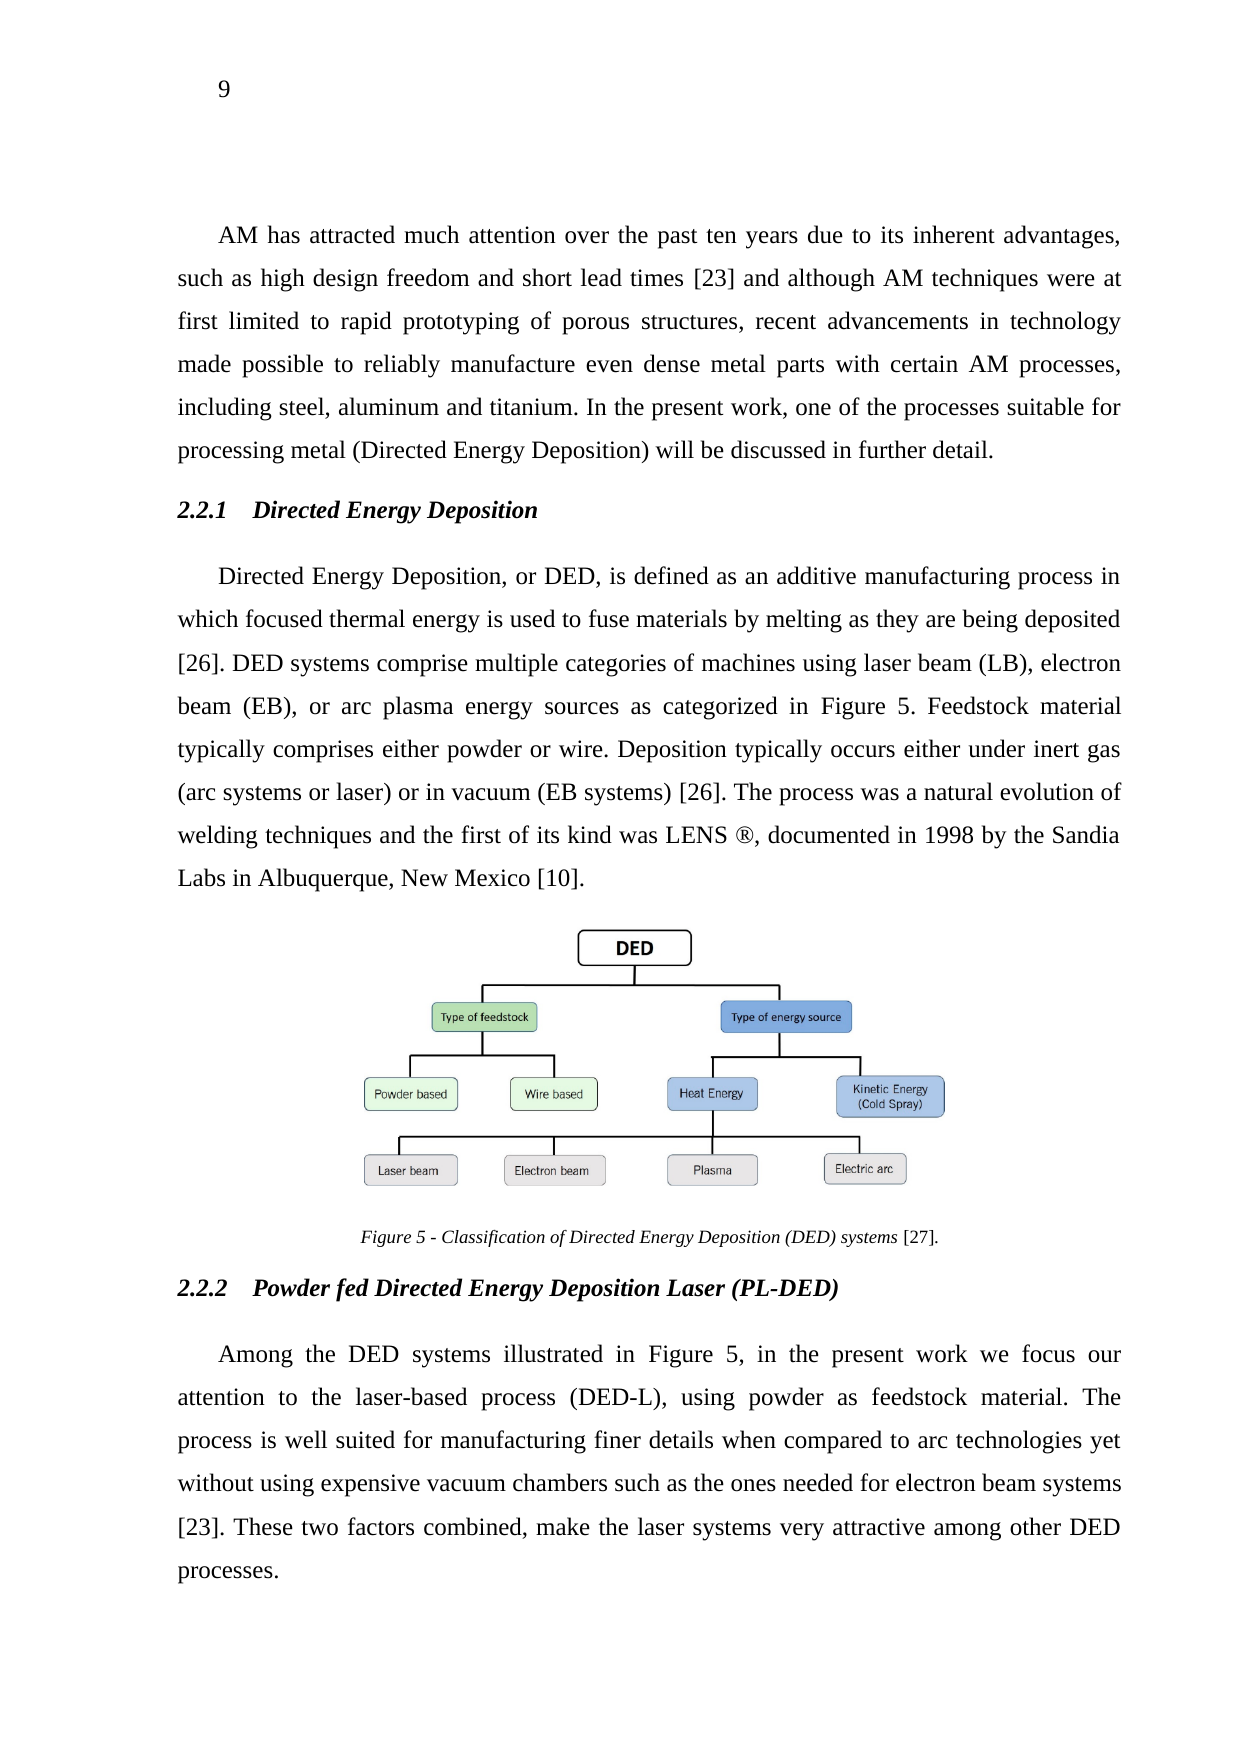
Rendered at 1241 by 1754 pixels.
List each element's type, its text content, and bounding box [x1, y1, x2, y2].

text AM has attracted much attention over the past ten years due to its inherent advantages, such as high design freedom and short lead times [23] and although AM techniques were at first limited to rapid prototyping of porous structures, recent advancements in technology made possible to reliably manufacture even dense metal parts with certain AM processes, including steel, aluminum and titanium. In the present work, one of the processes suitable for processing metal (Directed Energy Deposition) will be discussed in further detail. [177, 220, 1122, 464]
subtitle Directed Energy Deposition [177, 495, 1122, 524]
text Directed Energy Deposition, or DED, is defined as an additive manufacturing process in which focused thermal energy is used to fuse materials by melting as they are being deposited [26]. DED systems comprise multiple categories of machines using laser beam (LB), electron beam (EB), or arc plasma energy sources as categorized in Figure 5. Feedstock material typically comprises either powder or wire. Deposition typically occurs either under inert gas (arc systems or laser) or in vacuum (EB systems) [26]. The process was a natural evolution of welding techniques and the first of its kind was LENS ®, documented in 1998 by the Sandia Labs in Albuquerque, New Mexico [10]. [177, 561, 1122, 892]
subtitle Powder fed Directed Energy Deposition Laser (PL-DED) [177, 1273, 1122, 1302]
text Figure 5 - Classification of Directed Energy Deposition (DED) systems [27]. [177, 1226, 1122, 1248]
text Among the DED systems illustrated in Figure 5, in the present work we focus our attention to the laser-based process (DED-L), using powder as feedstock material. The process is well suited for manufacturing finer details when compared to arc technologies yet without using expensive vacuum chambers such as the ones needed for electron beam systems [23]. These two factors combined, make the laser systems very attractive among other DED processes. [177, 1339, 1122, 1583]
picture [346, 923, 953, 1196]
